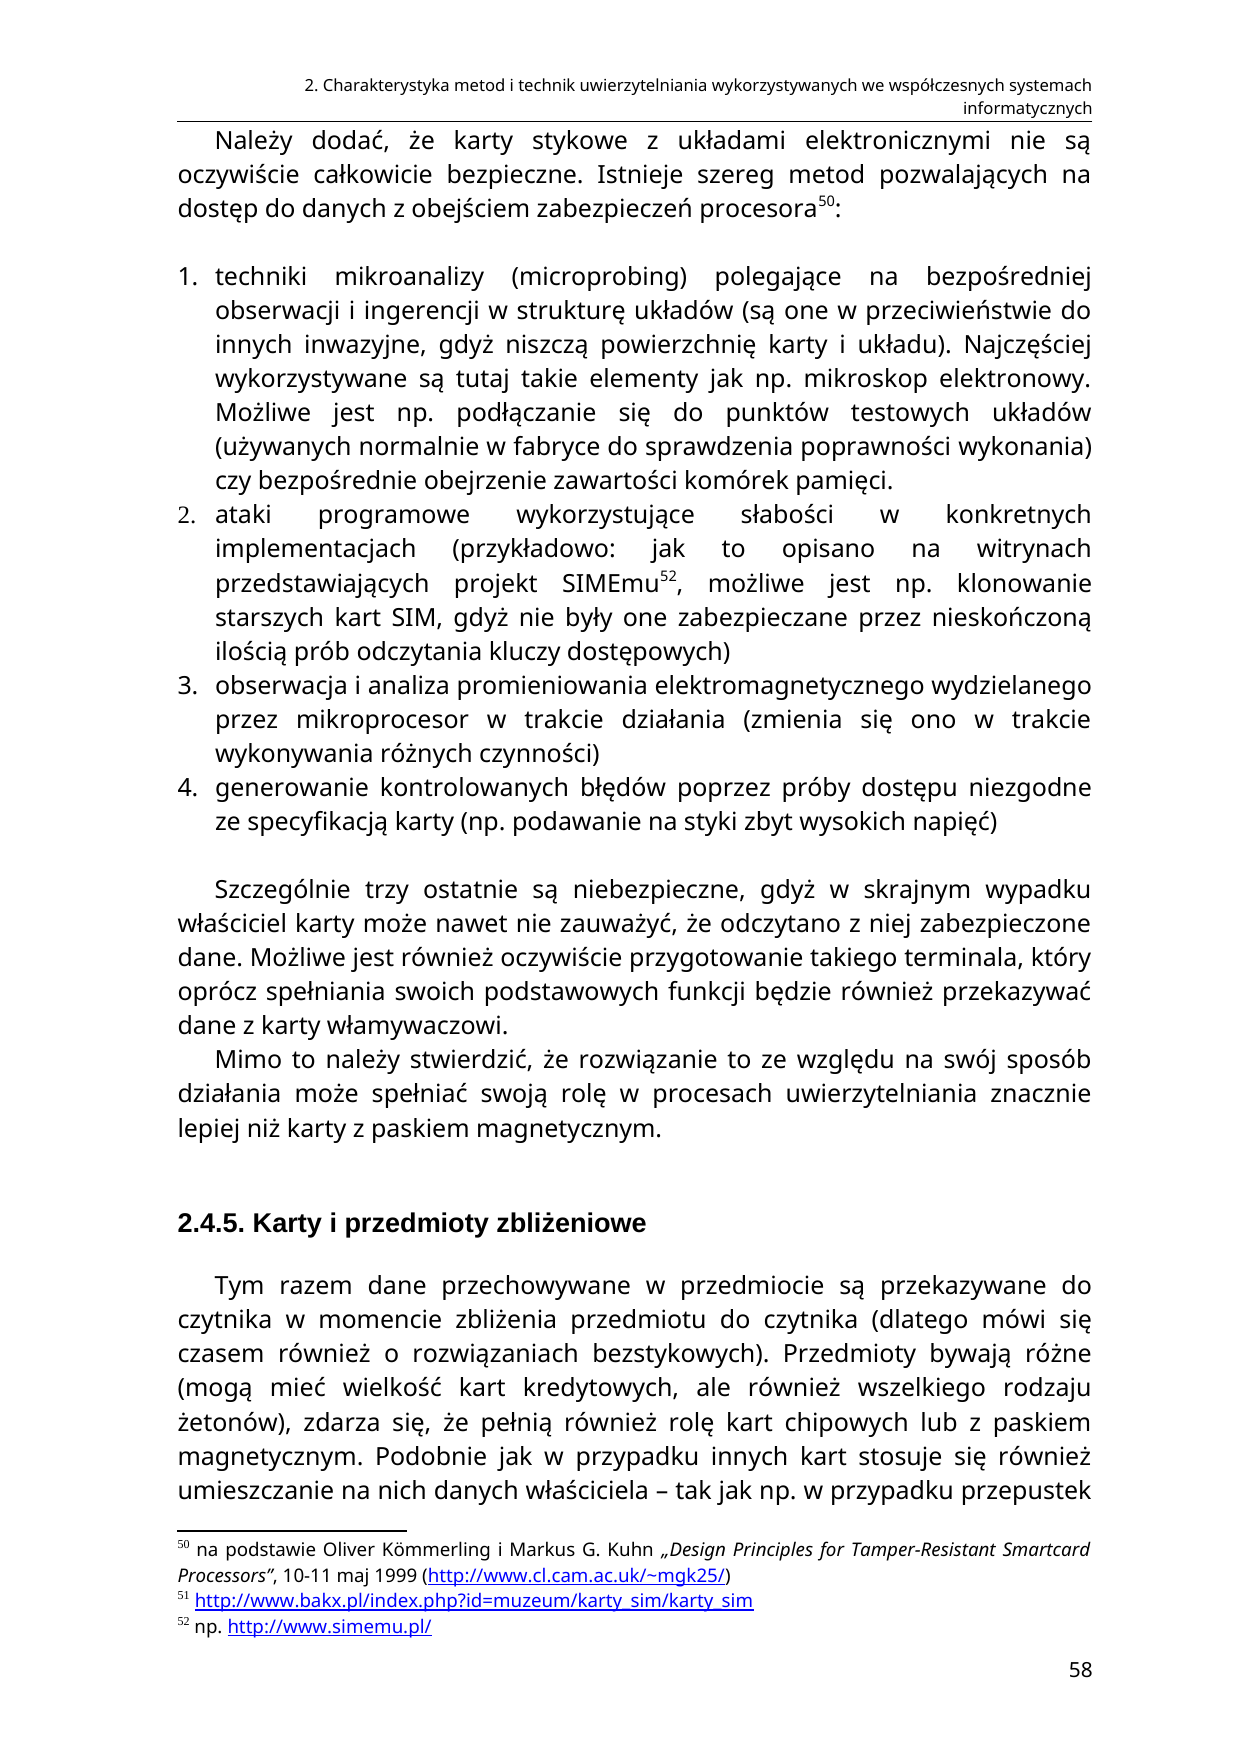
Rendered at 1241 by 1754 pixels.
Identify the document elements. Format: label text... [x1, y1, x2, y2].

text http://www.bakx.pl/index.php?id=muzeum/karty_sim/karty_sim [177, 1588, 1092, 1613]
text Mimo to należy stwierdzić, że rozwiązanie to ze względu na swój sposób działania może spełniać swoją rolę w procesach uwierzytelniania znacznie lepiej niż karty z paskiem magnetycznym. [177, 1042, 1092, 1144]
text na podstawie Oliver Kömmerling i Markus G. Kuhn „Design Principles for Tamper-Resistant Smartcard Processors”, 10-11 maj 1999 (http://www.cl.cam.ac.uk/~mgk25/) [177, 1537, 1092, 1588]
list ataki programowe wykorzystujące słabości w konkretnych implementacjach (przykładowo: jak to opisano na witrynach przedstawiających projekt SIMEmu, możliwe jest np. klonowanie starszych kart SIM, gdyż nie były one zabezpieczane przez nieskończoną ilością prób odczytania kluczy dostępowych) [177, 497, 1092, 667]
text Tym razem dane przechowywane w przedmiocie są przekazywane do czytnika w momencie zbliżenia przedmiotu do czytnika (dlatego mówi się czasem również o rozwiązaniach bezstykowych). Przedmioty bywają różne (mogą mieć wielkość kart kredytowych, ale również wszelkiego rodzaju żetonów), zdarza się, że pełnią również rolę kart chipowych lub z paskiem magnetycznym. Podobnie jak w przypadku innych kart stosuje się również umieszczanie na nich danych właściciela – tak jak np. w przypadku przepustek [177, 1268, 1092, 1506]
list techniki mikroanalizy (microprobing) polegające na bezpośredniej obserwacji i ingerencji w strukturę układów (są one w przeciwieństwie do innych inwazyjne, gdyż niszczą powierzchnię karty i układu). Najczęściej wykorzystywane są tutaj takie elementy jak np. mikroskop elektronowy. Możliwe jest np. podłączanie się do punktów testowych układów (używanych normalnie w fabryce do sprawdzenia poprawności wykonania) czy bezpośrednie obejrzenie zawartości komórek pamięci. [177, 259, 1092, 497]
text Należy dodać, że karty stykowe z układami elektronicznymi nie są oczywiście całkowicie bezpieczne. Istnieje szereg metod pozwalających na dostęp do danych z obejściem zabezpieczeń procesora: [177, 122, 1092, 224]
subtitle 2.4.5. Karty i przedmioty zbliżeniowe [177, 1207, 1092, 1239]
list generowanie kontrolowanych błędów poprzez próby dostępu niezgodne ze specyfikacją karty (np. podawanie na styki zbyt wysokich napięć) [177, 769, 1092, 838]
list obserwacja i analiza promieniowania elektromagnetycznego wydzielanego przez mikroprocesor w trakcie działania (zmienia się ono w trakcie wykonywania różnych czynności) [177, 667, 1092, 769]
text Szczególnie trzy ostatnie są niebezpieczne, gdyż w skrajnym wypadku właściciel karty może nawet nie zauważyć, że odczytano z niej zabezpieczone dane. Możliwe jest również oczywiście przygotowanie takiego terminala, który oprócz spełniania swoich podstawowych funkcji będzie również przekazywać dane z karty włamywaczowi. [177, 872, 1092, 1042]
list np. http://www.simemu.pl/ [177, 1613, 1092, 1639]
